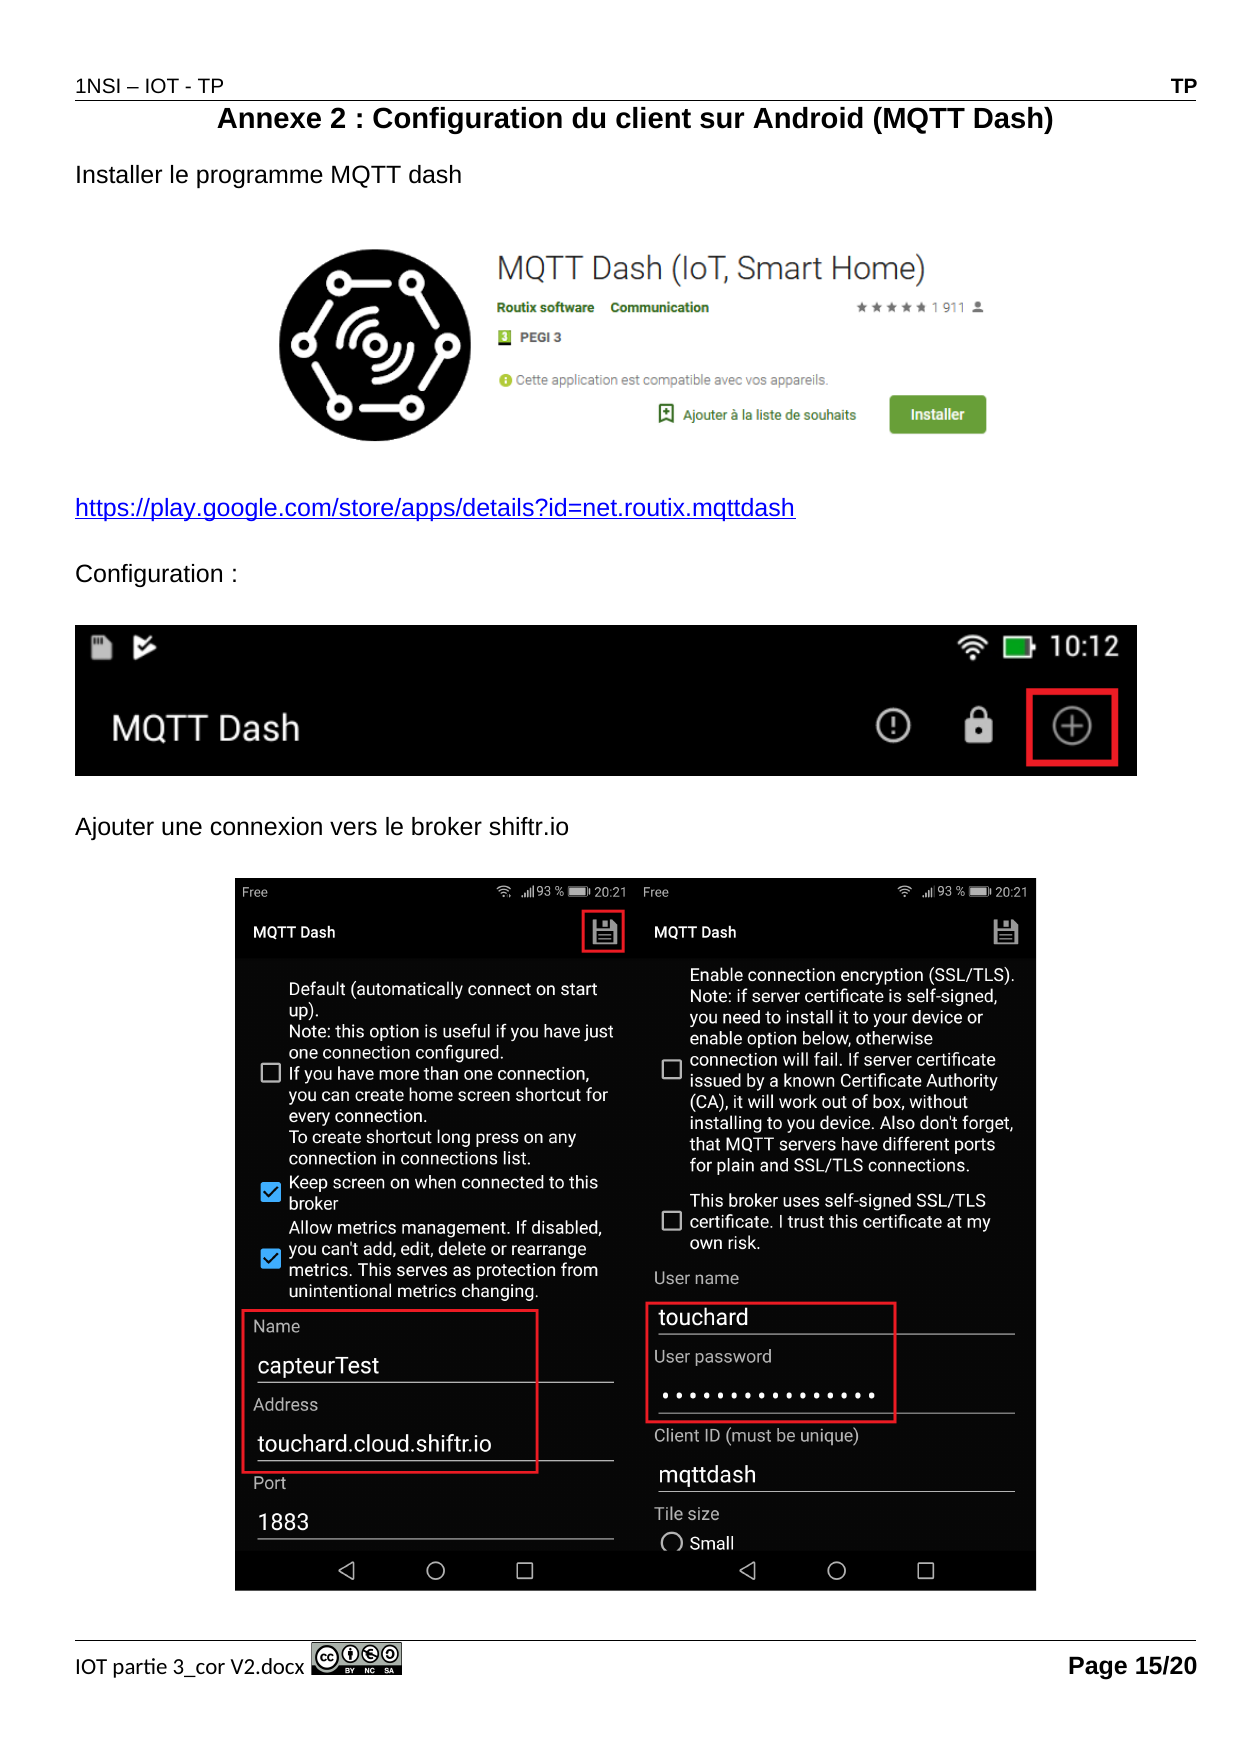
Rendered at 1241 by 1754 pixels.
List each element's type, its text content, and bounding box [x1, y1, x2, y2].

text Annexe 2 : Configuration du client sur Android (MQTT Dash) [75, 101, 1196, 134]
picture [257, 226, 1014, 456]
text Ajouter une connexion vers le broker shiftr.io [75, 812, 1196, 841]
picture [235, 878, 1037, 1592]
text Configuration : [75, 559, 1196, 588]
text Installer le programme MQTT dash [75, 160, 1196, 189]
text https://play.google.com/store/apps/details?id=net.routix.mqttdash [75, 493, 1196, 522]
picture [311, 1642, 402, 1675]
picture [75, 625, 1137, 776]
